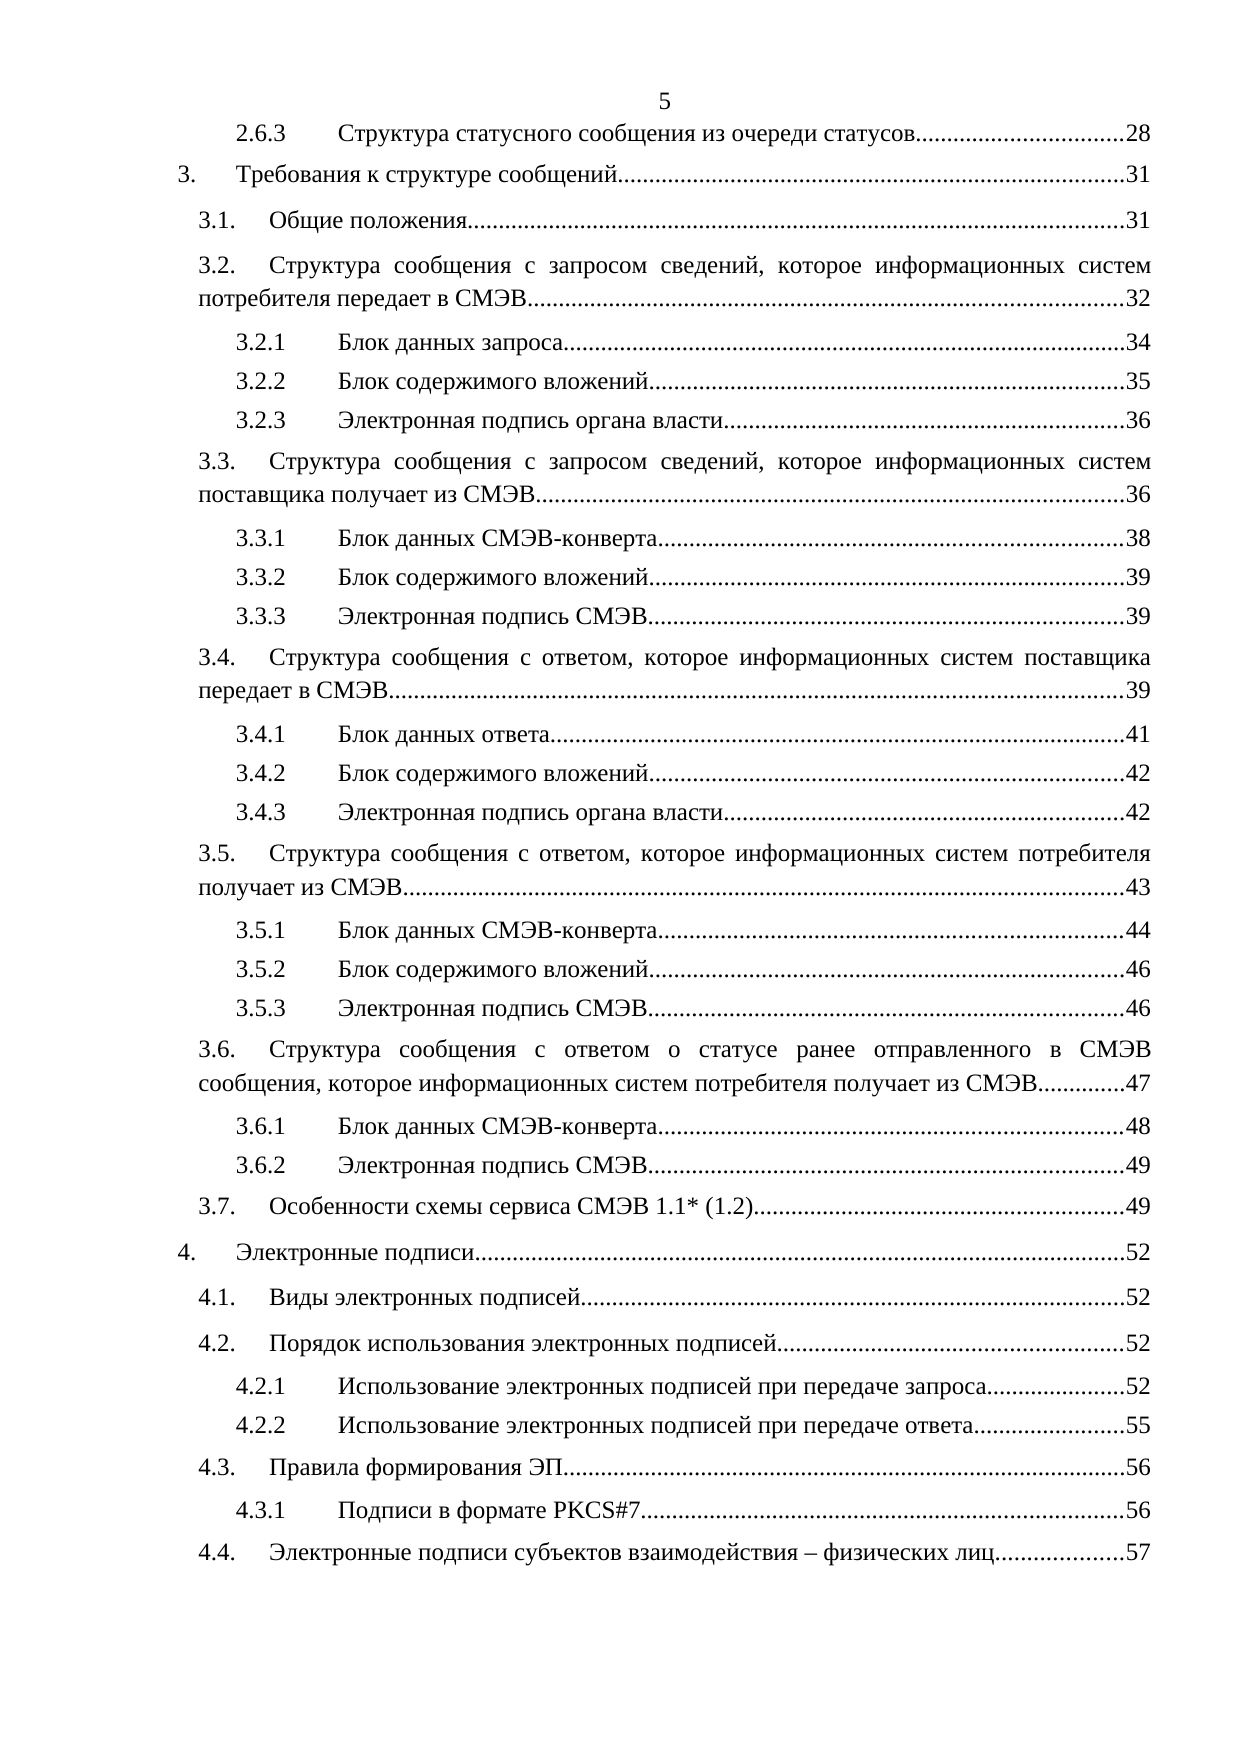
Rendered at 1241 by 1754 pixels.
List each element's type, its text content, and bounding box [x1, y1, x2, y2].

text 4.2.2 Использование электронных подписей при передаче ответа 55 [236, 1411, 1152, 1439]
text 3.6. Структура сообщения с ответом о статусе ранее отправленного в СМЭВ сообщения, которое информационных систем потребителя получает из СМЭВ 47 [198, 1034, 1152, 1096]
text 3. Требования к структуре сообщений 31 [177, 159, 1152, 188]
text 4.4. Электронные подписи субъектов взаимодействия – физических лиц 57 [198, 1537, 1152, 1565]
text 3.5.2 Блок содержимого вложений 46 [236, 954, 1152, 983]
text 3.3.3 Электронная подпись СМЭВ 39 [236, 601, 1152, 630]
text 3.6.1 Блок данных СМЭВ-конверта 48 [236, 1111, 1152, 1140]
text 4.2. Порядок использования электронных подписей 52 [198, 1328, 1152, 1357]
text 3.4.2 Блок содержимого вложений 42 [236, 758, 1152, 787]
text 4.2.1 Использование электронных подписей при передаче запроса 52 [236, 1371, 1152, 1400]
text 3.3.2 Блок содержимого вложений 39 [236, 562, 1152, 591]
text 3.5.3 Электронная подпись СМЭВ 46 [236, 993, 1152, 1022]
text 4.3. Правила формирования ЭП 56 [198, 1452, 1152, 1481]
text 3.2. Структура сообщения с запросом сведений, которое информационных систем потребителя передает в СМЭВ 32 [198, 250, 1152, 312]
text 3.5. Структура сообщения с ответом, которое информационных систем потребителя получает из СМЭВ 43 [198, 838, 1152, 900]
text 4.3.1 Подписи в формате PKCS#7 56 [236, 1495, 1152, 1524]
text 4.1. Виды электронных подписей 52 [198, 1282, 1152, 1311]
text 3.3.1 Блок данных СМЭВ-конверта 38 [236, 523, 1152, 552]
text 3.2.2 Блок содержимого вложений 35 [236, 366, 1152, 395]
text 3.5.1 Блок данных СМЭВ-конверта 44 [236, 915, 1152, 944]
text 3.4.1 Блок данных ответа 41 [236, 719, 1152, 748]
text 3.2.3 Электронная подпись органа власти 36 [236, 405, 1152, 434]
text 3.1. Общие положения 31 [198, 205, 1152, 234]
text 2.6.3 Структура статусного сообщения из очереди статусов 28 [236, 118, 1152, 147]
text 3.2.1 Блок данных запроса 34 [236, 327, 1152, 356]
text 3.6.2 Электронная подпись СМЭВ 49 [236, 1150, 1152, 1179]
text 3.7. Особенности схемы сервиса СМЭВ 1.1* (1.2) 49 [198, 1191, 1152, 1220]
text 3.3. Структура сообщения с запросом сведений, которое информационных систем поставщика получает из СМЭВ 36 [198, 446, 1152, 508]
text 3.4. Структура сообщения с ответом, которое информационных систем поставщика передает в СМЭВ 39 [198, 642, 1152, 704]
text 4. Электронные подписи 52 [177, 1237, 1152, 1266]
text 3.4.3 Электронная подпись органа власти 42 [236, 797, 1152, 826]
